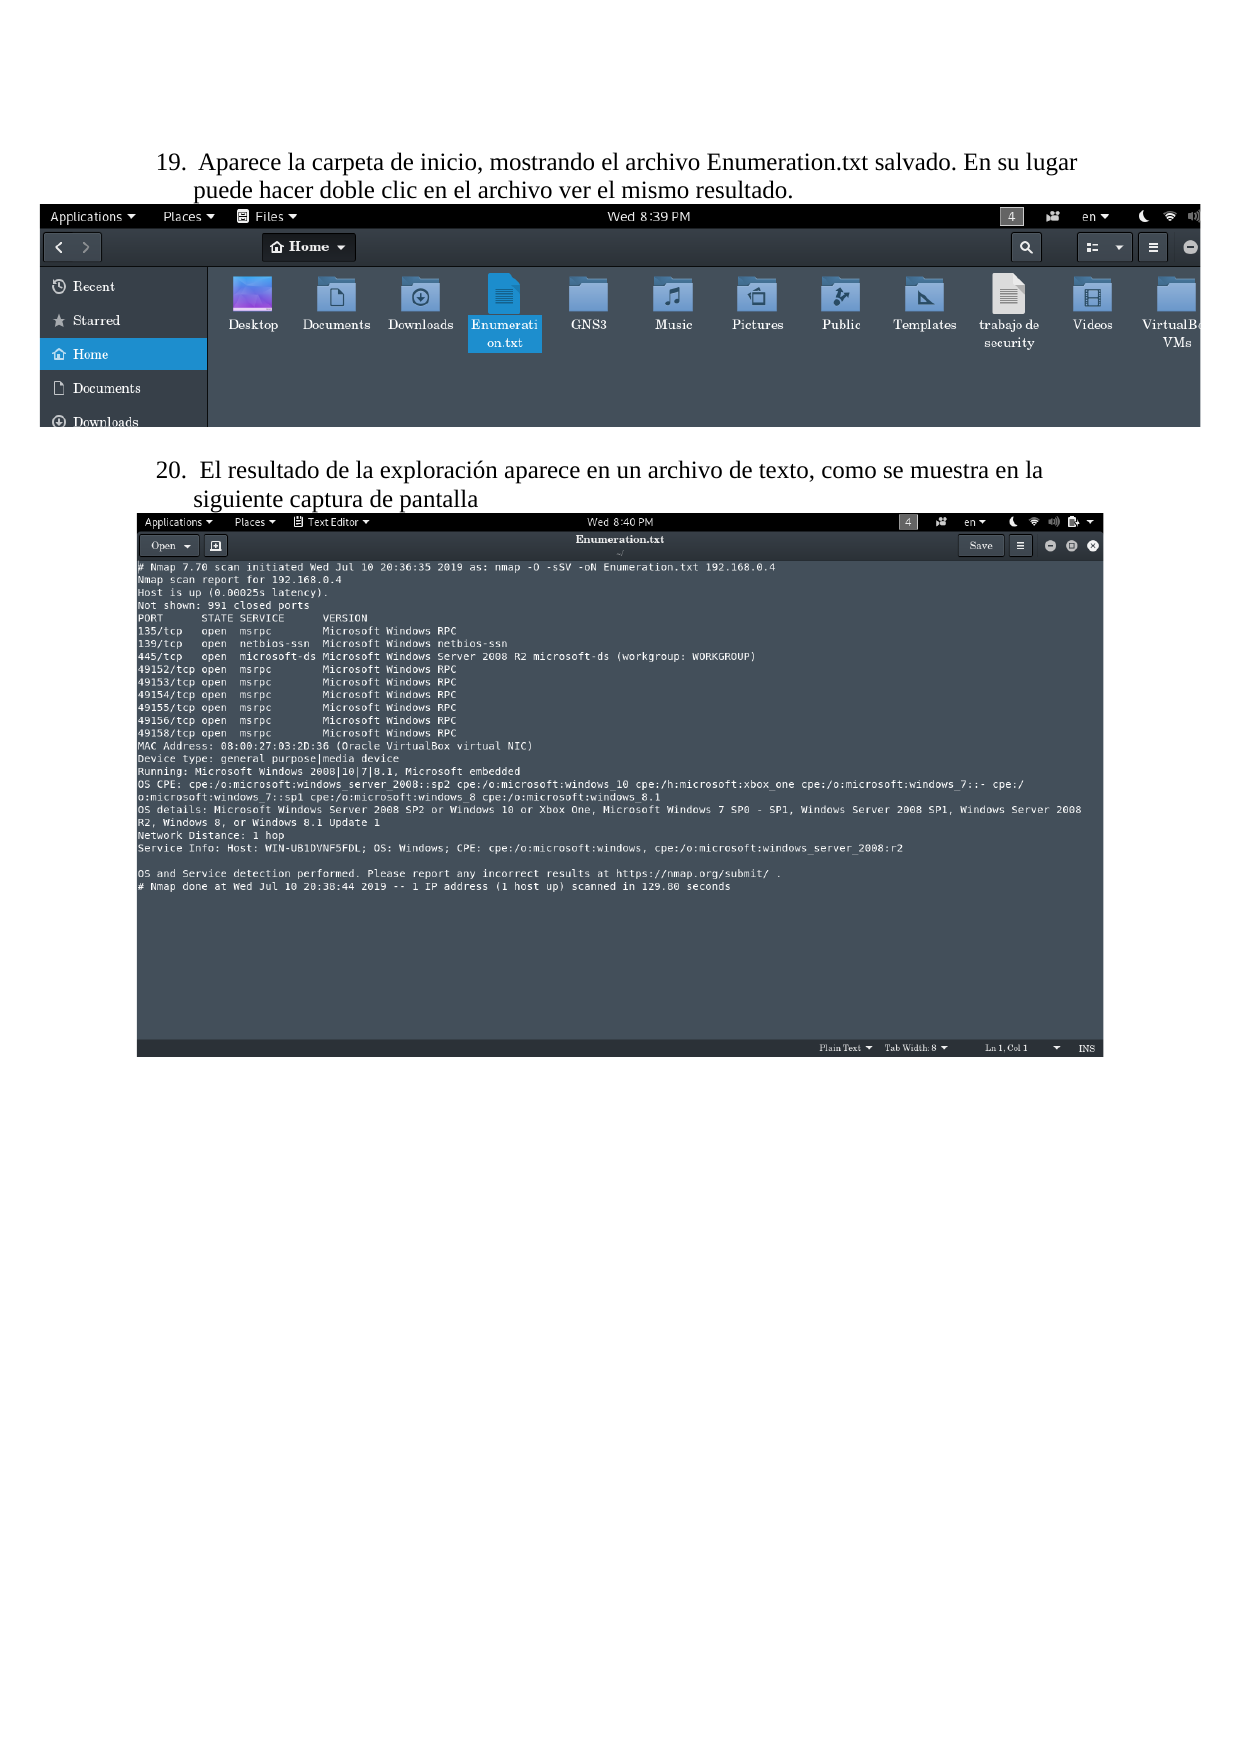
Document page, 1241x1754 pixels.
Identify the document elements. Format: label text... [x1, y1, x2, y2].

list Aparece la carpeta de inicio, mostrando el archivo Enumeration.txt salvado. En su lugar puede hacer doble clic en el archivo ver el mismo resultado. [156, 147, 1122, 204]
picture [136, 513, 1104, 1057]
list El resultado de la exploración aparece en un archivo de texto, como se muestra en la siguiente captura de pantalla [156, 456, 1122, 513]
